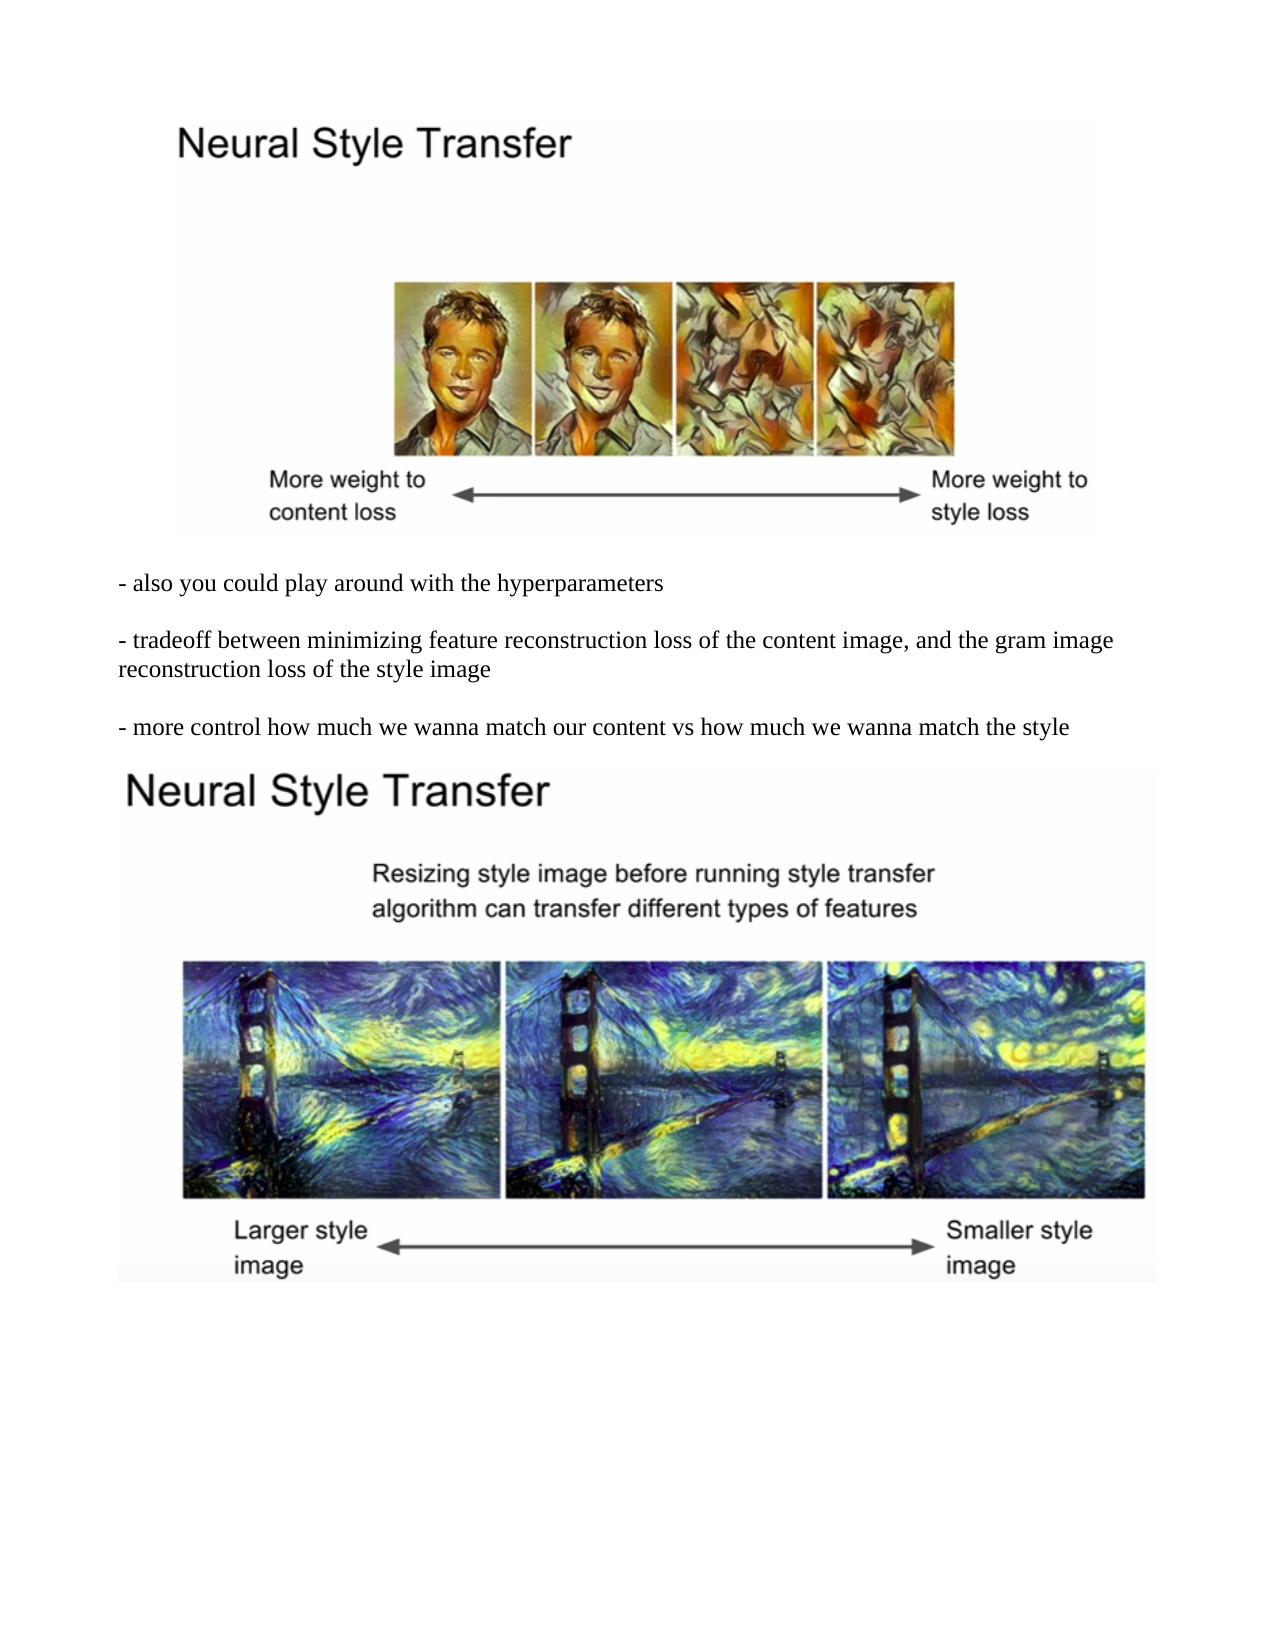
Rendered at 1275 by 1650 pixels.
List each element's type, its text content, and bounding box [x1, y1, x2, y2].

text - also you could play around with the hyperparameters [118, 568, 1157, 597]
text - more control how much we wanna match our content vs how much we wanna match the style [118, 712, 1157, 741]
picture [118, 769, 1157, 1282]
text - tradeoff between minimizing feature reconstruction loss of the content image, and the gram image reconstruction loss of the style image [118, 626, 1157, 683]
picture [174, 118, 1101, 540]
